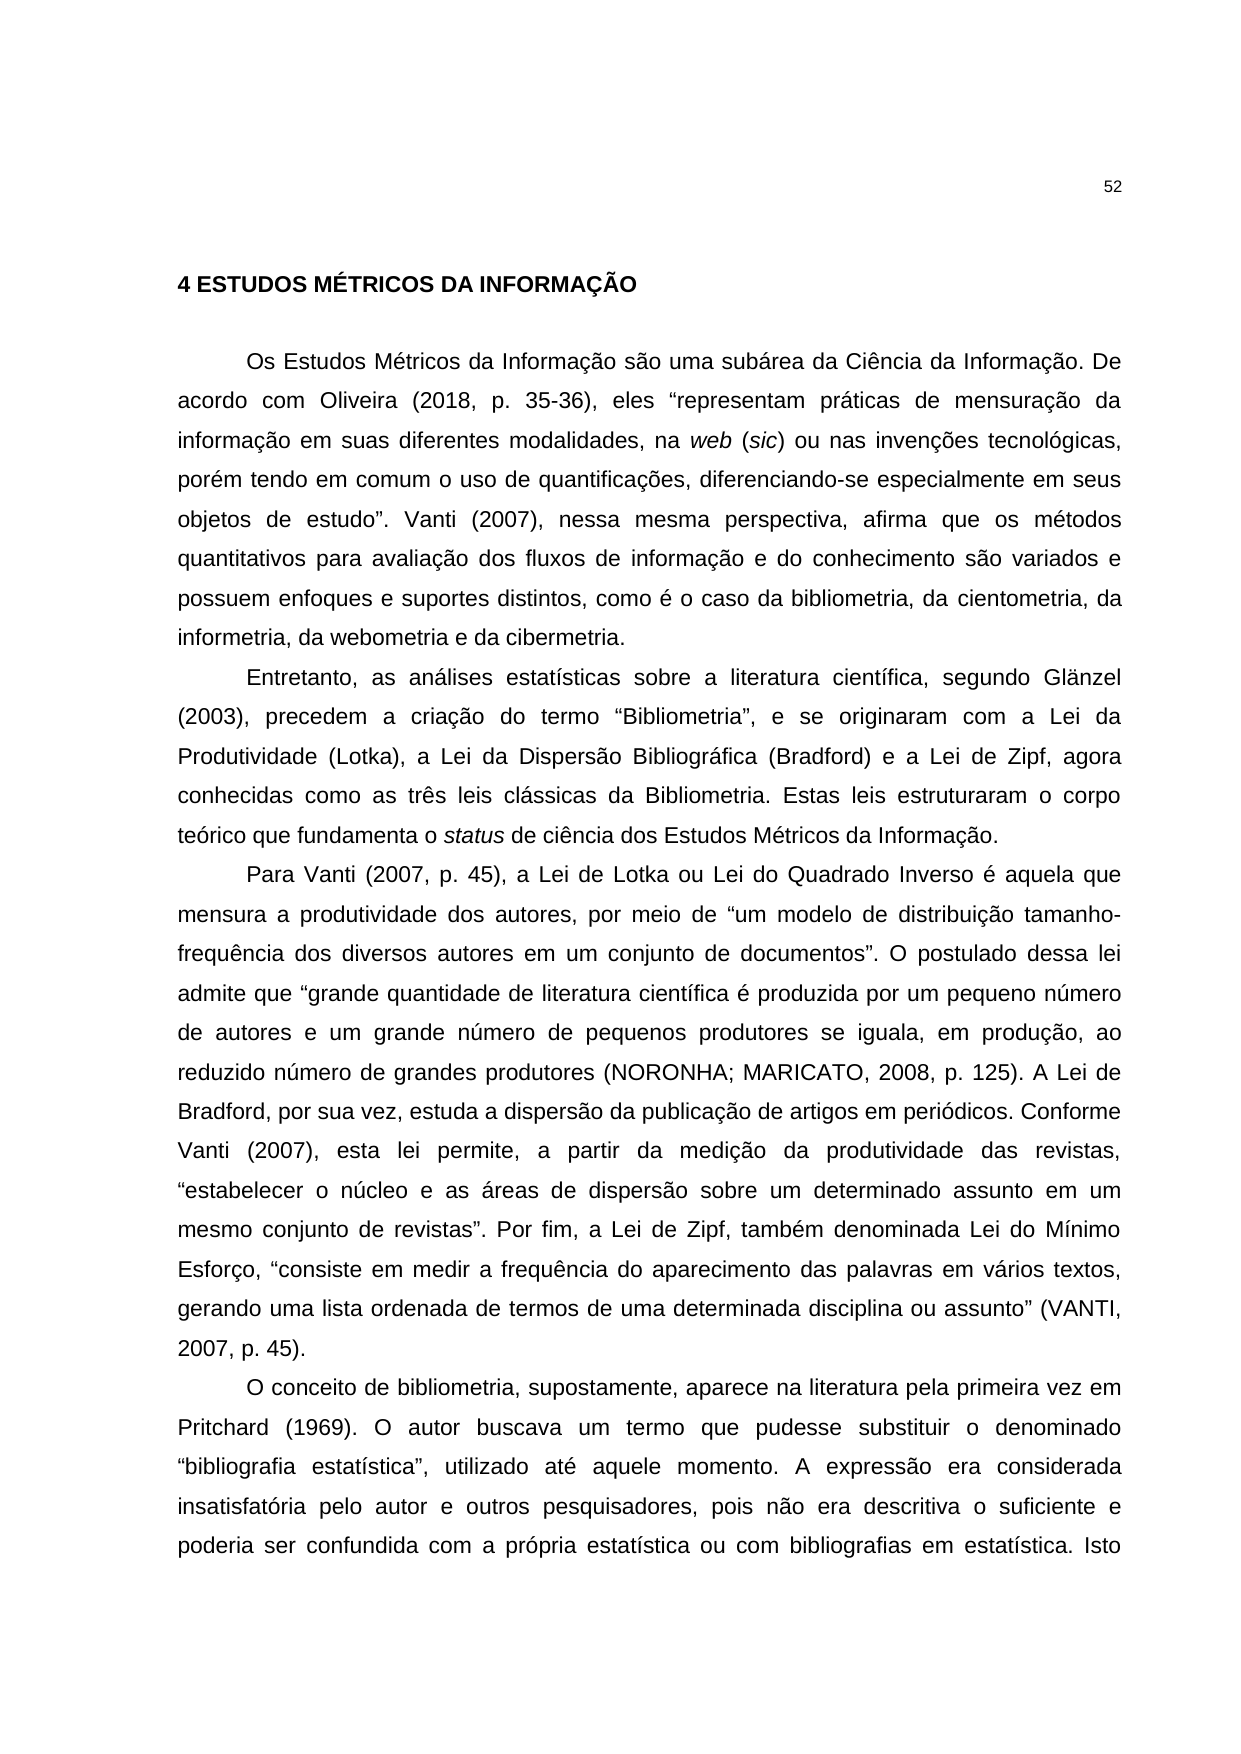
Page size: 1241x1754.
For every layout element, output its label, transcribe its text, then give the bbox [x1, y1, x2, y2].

subtitle 4 ESTUDOS MÉTRICOS DA INFORMAÇÃO [177, 271, 1122, 297]
text Para Vanti (2007, p. 45), a Lei de Lotka ou Lei do Quadrado Inverso é aquela que mensura a produtividade dos autores, por meio de “um modelo de distribuição tamanho-frequência dos diversos autores em um conjunto de documentos”. O postulado dessa lei admite que “grande quantidade de literatura científica é produzida por um pequeno número de autores e um grande número de pequenos produtores se iguala, em produção, ao reduzido número de grandes produtores (NORONHA; MARICATO, 2008, p. 125). A Lei de Bradford, por sua vez, estuda a dispersão da publicação de artigos em periódicos. Conforme Vanti (2007), esta lei permite, a partir da medição da produtividade das revistas, “estabelecer o núcleo e as áreas de dispersão sobre um determinado assunto em um mesmo conjunto de revistas”. Por fim, a Lei de Zipf, também denominada Lei do Mínimo Esforço, “consiste em medir a frequência do aparecimento das palavras em vários textos, gerando uma lista ordenada de termos de uma determinada disciplina ou assunto” (VANTI, 2007, p. 45). [177, 861, 1122, 1361]
text O conceito de bibliometria, supostamente, aparece na literatura pela primeira vez em Pritchard (1969). O autor buscava um termo que pudesse substituir o denominado “bibliografia estatística”, utilizado até aquele momento. A expressão era considerada insatisfatória pelo autor e outros pesquisadores, pois não era descritiva o suficiente e poderia ser confundida com a própria estatística ou com bibliografias em estatística. Isto [177, 1374, 1122, 1558]
text Entretanto, as análises estatísticas sobre a literatura científica, segundo Glänzel (2003), precedem a criação do termo “Bibliometria”, e se originaram com a Lei da Produtividade (Lotka), a Lei da Dispersão Bibliográfica (Bradford) e a Lei de Zipf, agora conhecidas como as três leis clássicas da Bibliometria. Estas leis estruturaram o corpo teórico que fundamenta o status de ciência dos Estudos Métricos da Informação. [177, 664, 1122, 848]
text Os Estudos Métricos da Informação são uma subárea da Ciência da Informação. De acordo com Oliveira (2018, p. 35-36), eles “representam práticas de mensuração da informação em suas diferentes modalidades, na web (sic) ou nas invenções tecnológicas, porém tendo em comum o uso de quantificações, diferenciando-se especialmente em seus objetos de estudo”. Vanti (2007), nessa mesma perspectiva, afirma que os métodos quantitativos para avaliação dos fluxos de informação e do conhecimento são variados e possuem enfoques e suportes distintos, como é o caso da bibliometria, da cientometria, da informetria, da webometria e da cibermetria. [177, 348, 1122, 651]
